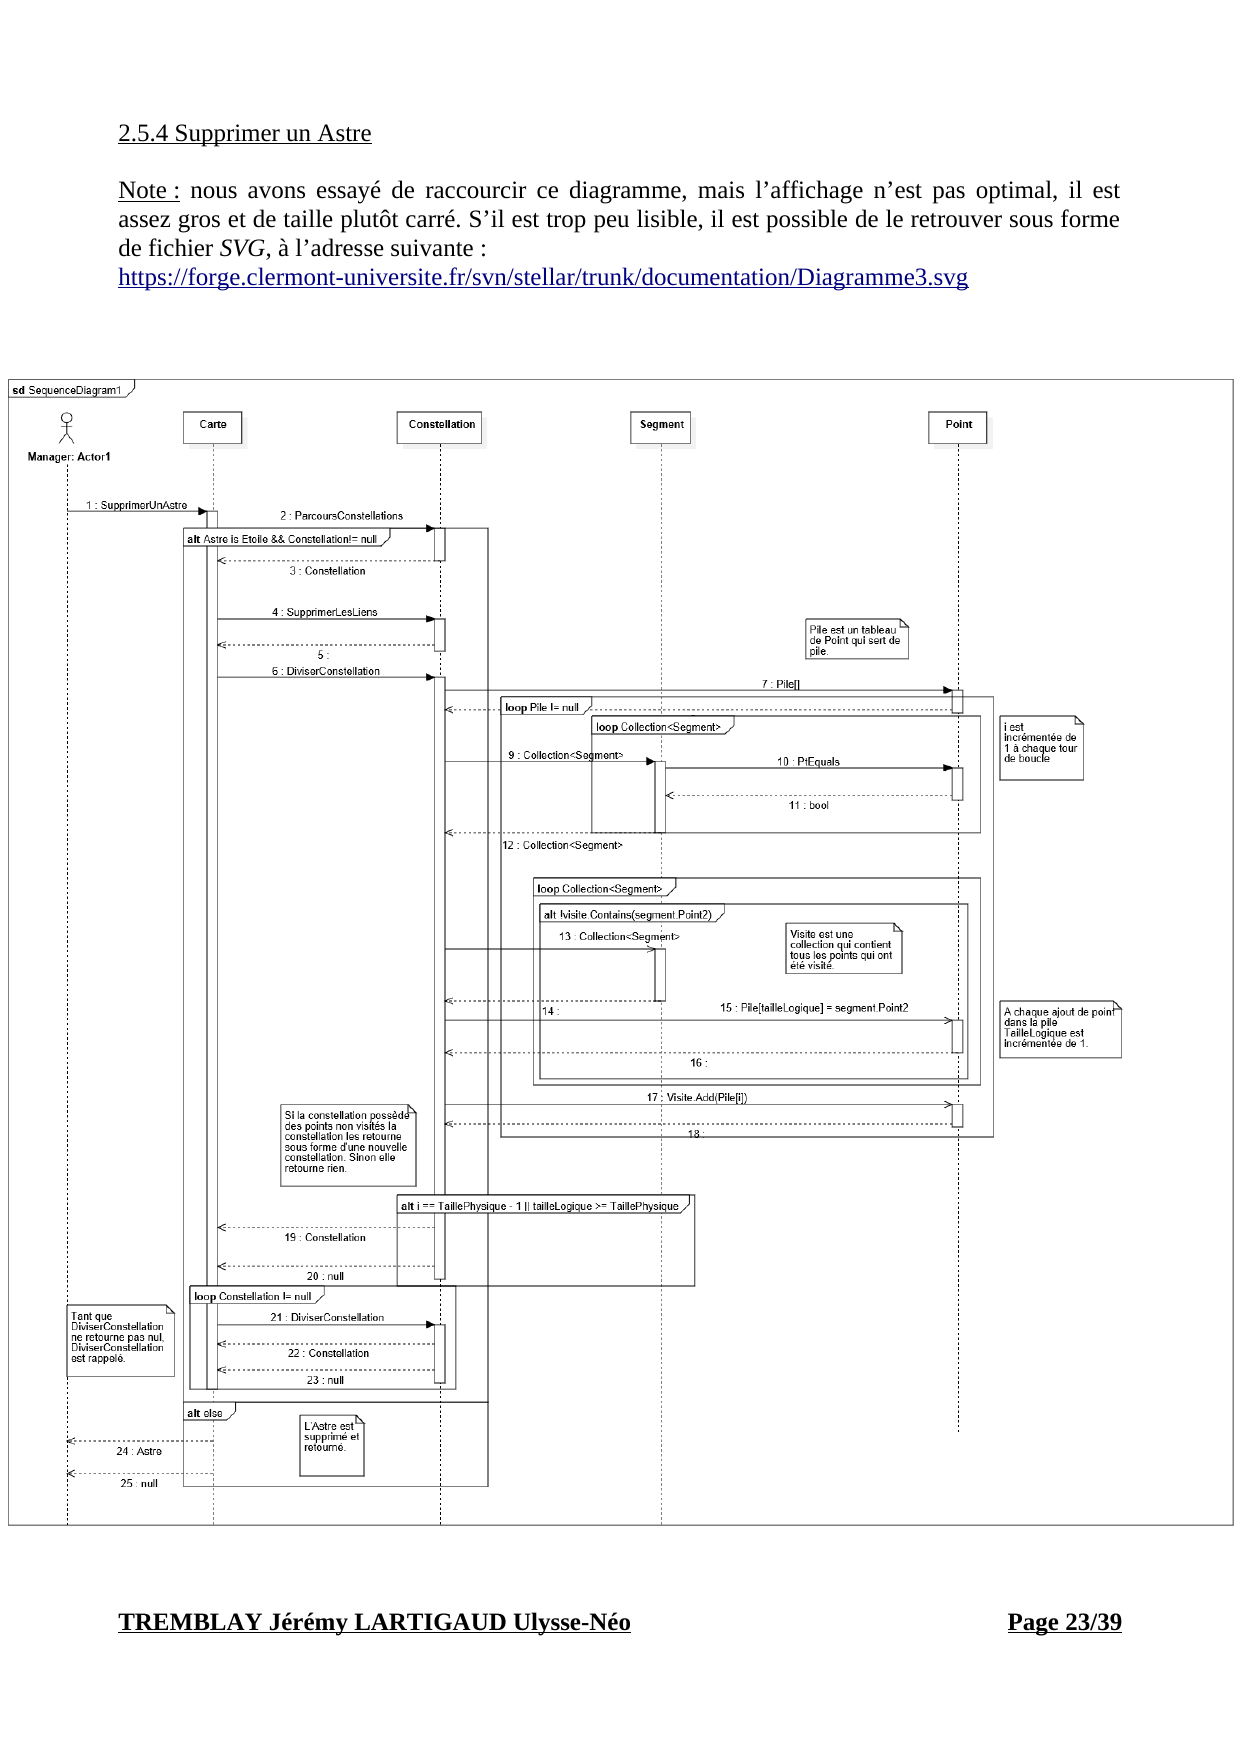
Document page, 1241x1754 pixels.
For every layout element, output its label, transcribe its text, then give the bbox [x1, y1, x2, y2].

text Note : nous avons essayé de raccourcir ce diagramme, mais l’affichage n’est pas optimal, il est assez gros et de taille plutôt carré. S’il est trop peu lisible, il est possible de le retrouver sous forme de fichier SVG, à l’adresse suivante : [118, 176, 1122, 262]
picture [0, 371, 1240, 1533]
text 2.5.4 Supprimer un Astre [118, 118, 1122, 147]
text https://forge.clermont-universite.fr/svn/stellar/trunk/documentation/Diagramme3.svg [118, 262, 1122, 291]
